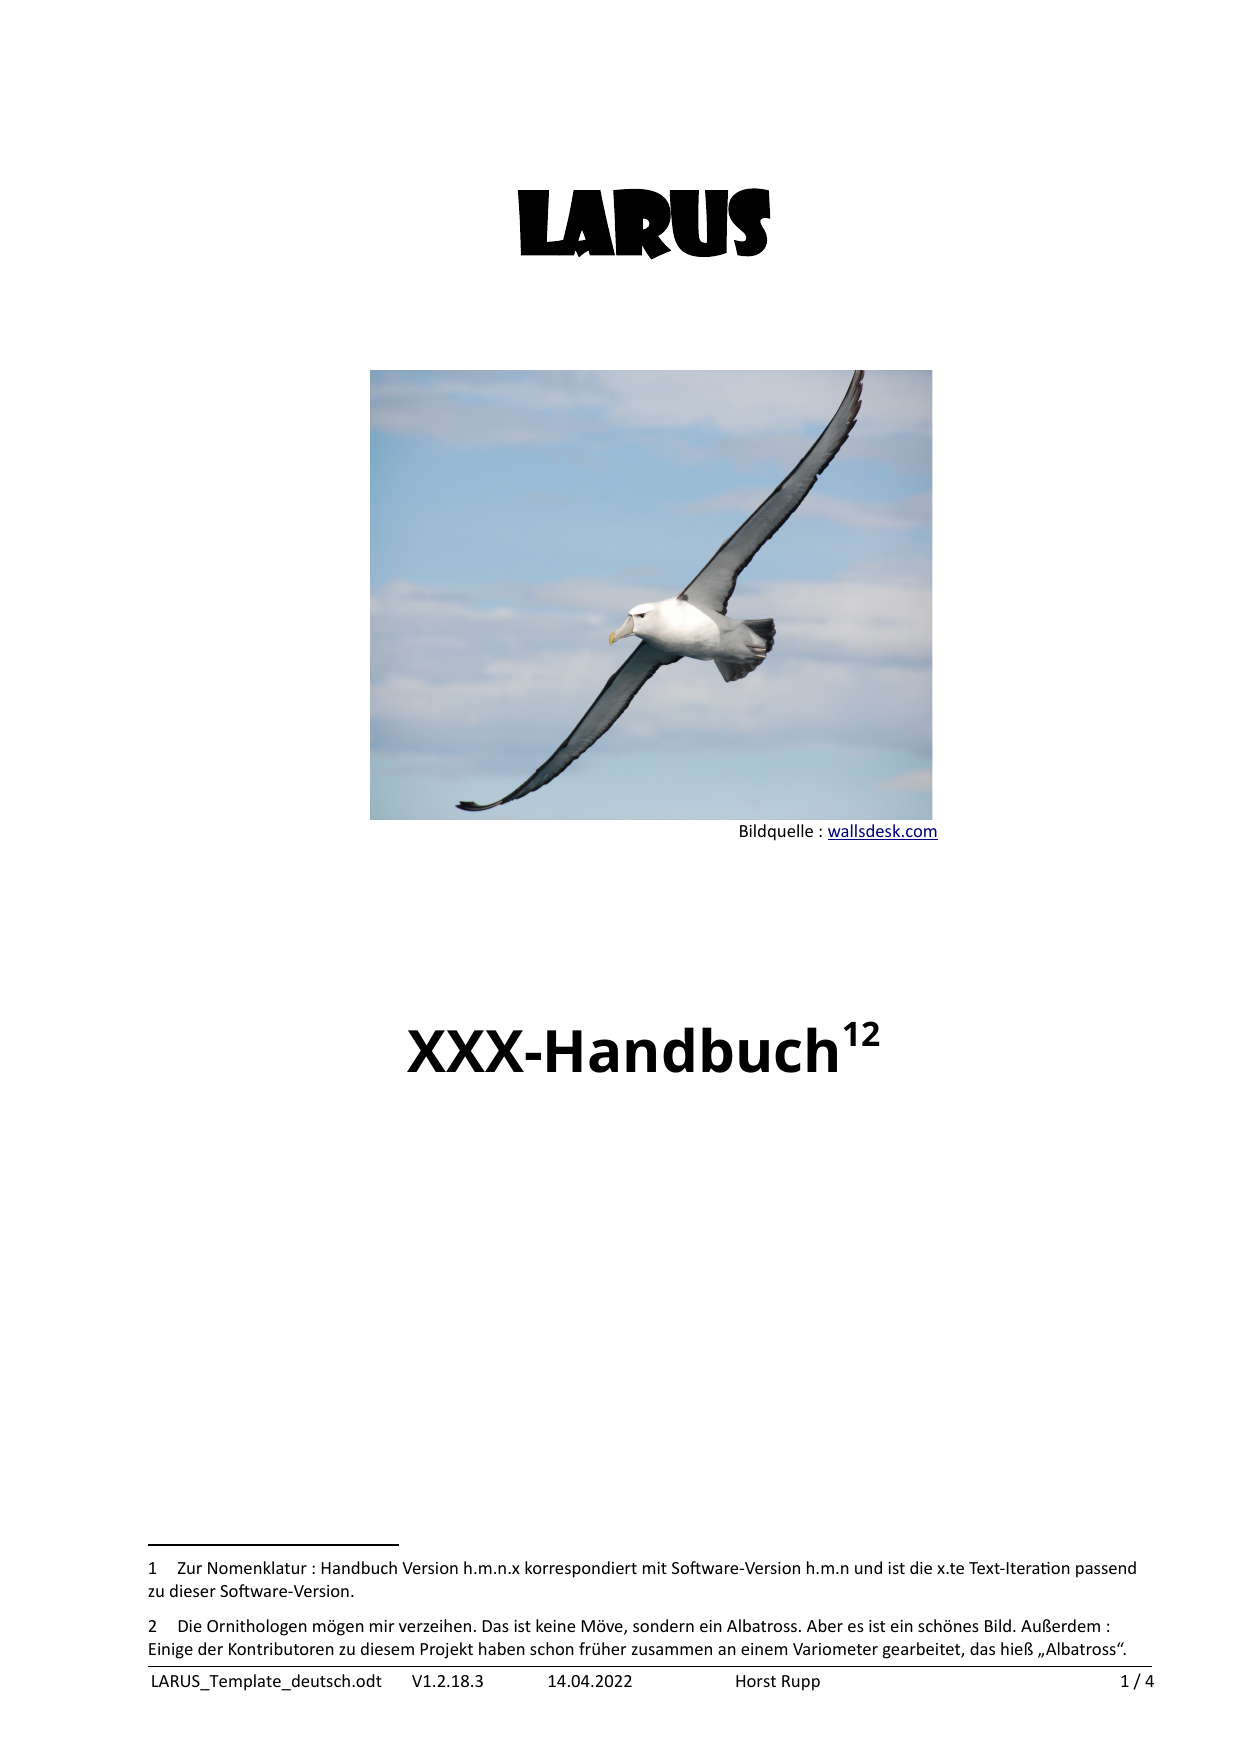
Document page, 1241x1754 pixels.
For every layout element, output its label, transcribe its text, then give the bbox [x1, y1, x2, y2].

text Bildquelle : wallsdesk.com [148, 358, 1152, 842]
picture [370, 370, 933, 820]
title XXX-Handbuch [148, 1010, 1140, 1089]
text Zur Nomenklatur : Handbuch Version h.m.n.x korrespondiert mit Software-Version h.m.n und ist die x.te Text-Iteration passend zu dieser Software-Version. [148, 1557, 1152, 1602]
text Die Ornithologen mögen mir verzeihen. Das ist keine Möve, sondern ein Albatross. Aber es ist ein schönes Bild. Außerdem : Einige der Kontributoren zu diesem Projekt haben schon früher zusammen an einem Variometer gearbeitet, das hieß „Albatross“. [148, 1614, 1152, 1660]
title Larus [148, 168, 1140, 271]
